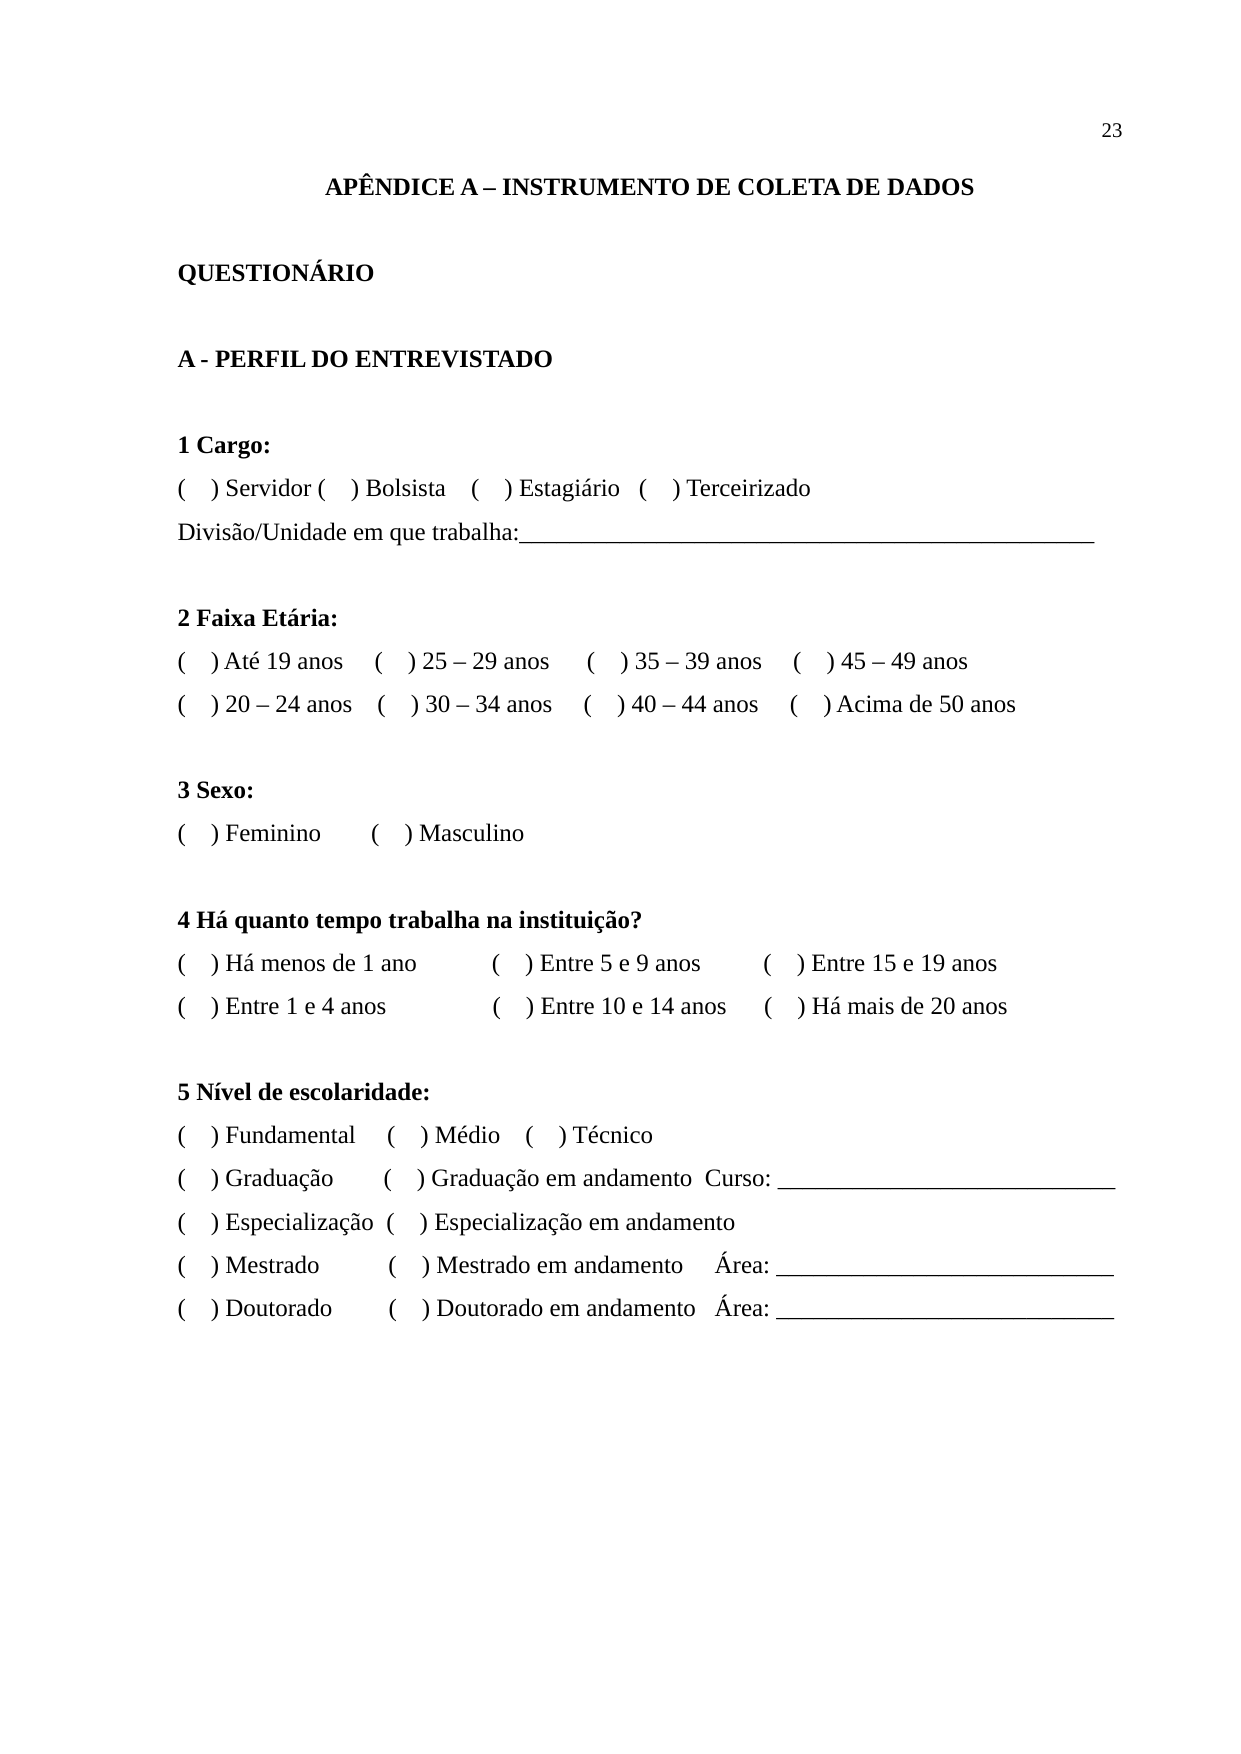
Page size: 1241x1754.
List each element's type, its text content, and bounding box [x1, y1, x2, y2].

text Divisão/Unidade em que trabalha:______________________________________________ [177, 517, 1122, 545]
text ( ) Há menos de 1 ano ( ) Entre 5 e 9 anos ( ) Entre 15 e 19 anos [177, 948, 1122, 977]
text ( ) Feminino ( ) Masculino [177, 818, 1122, 847]
text ( ) 20 – 24 anos ( ) 30 – 34 anos ( ) 40 – 44 anos ( ) Acima de 50 anos [177, 689, 1122, 718]
text 2 Faixa Etária: [177, 603, 1122, 632]
text ( ) Fundamental ( ) Médio ( ) Técnico [177, 1120, 1122, 1149]
text 4 Há quanto tempo trabalha na instituição? [177, 905, 1122, 933]
text ( ) Graduação ( ) Graduação em andamento Curso: ___________________________ [177, 1163, 1122, 1192]
text 5 Nível de escolaridade: [177, 1077, 1122, 1106]
text ( ) Especialização ( ) Especialização em andamento [177, 1207, 1122, 1235]
text ( ) Mestrado ( ) Mestrado em andamento Área: ___________________________ [177, 1250, 1122, 1278]
text ( ) Doutorado ( ) Doutorado em andamento Área: ___________________________ [177, 1293, 1122, 1322]
text QUESTIONÁRIO [177, 258, 1122, 287]
text ( ) Entre 1 e 4 anos ( ) Entre 10 e 14 anos ( ) Há mais de 20 anos [177, 991, 1122, 1020]
text ( ) Servidor ( ) Bolsista ( ) Estagiário ( ) Terceirizado [177, 473, 1122, 502]
text 3 Sexo: [177, 775, 1122, 804]
text ( ) Até 19 anos ( ) 25 – 29 anos ( ) 35 – 39 anos ( ) 45 – 49 anos [177, 646, 1122, 675]
text A - PERFIL DO ENTREVISTADO [177, 344, 1122, 373]
text 1 Cargo: [177, 430, 1122, 459]
text APÊNDICE A – INSTRUMENTO DE COLETA DE DADOS [177, 172, 1122, 200]
